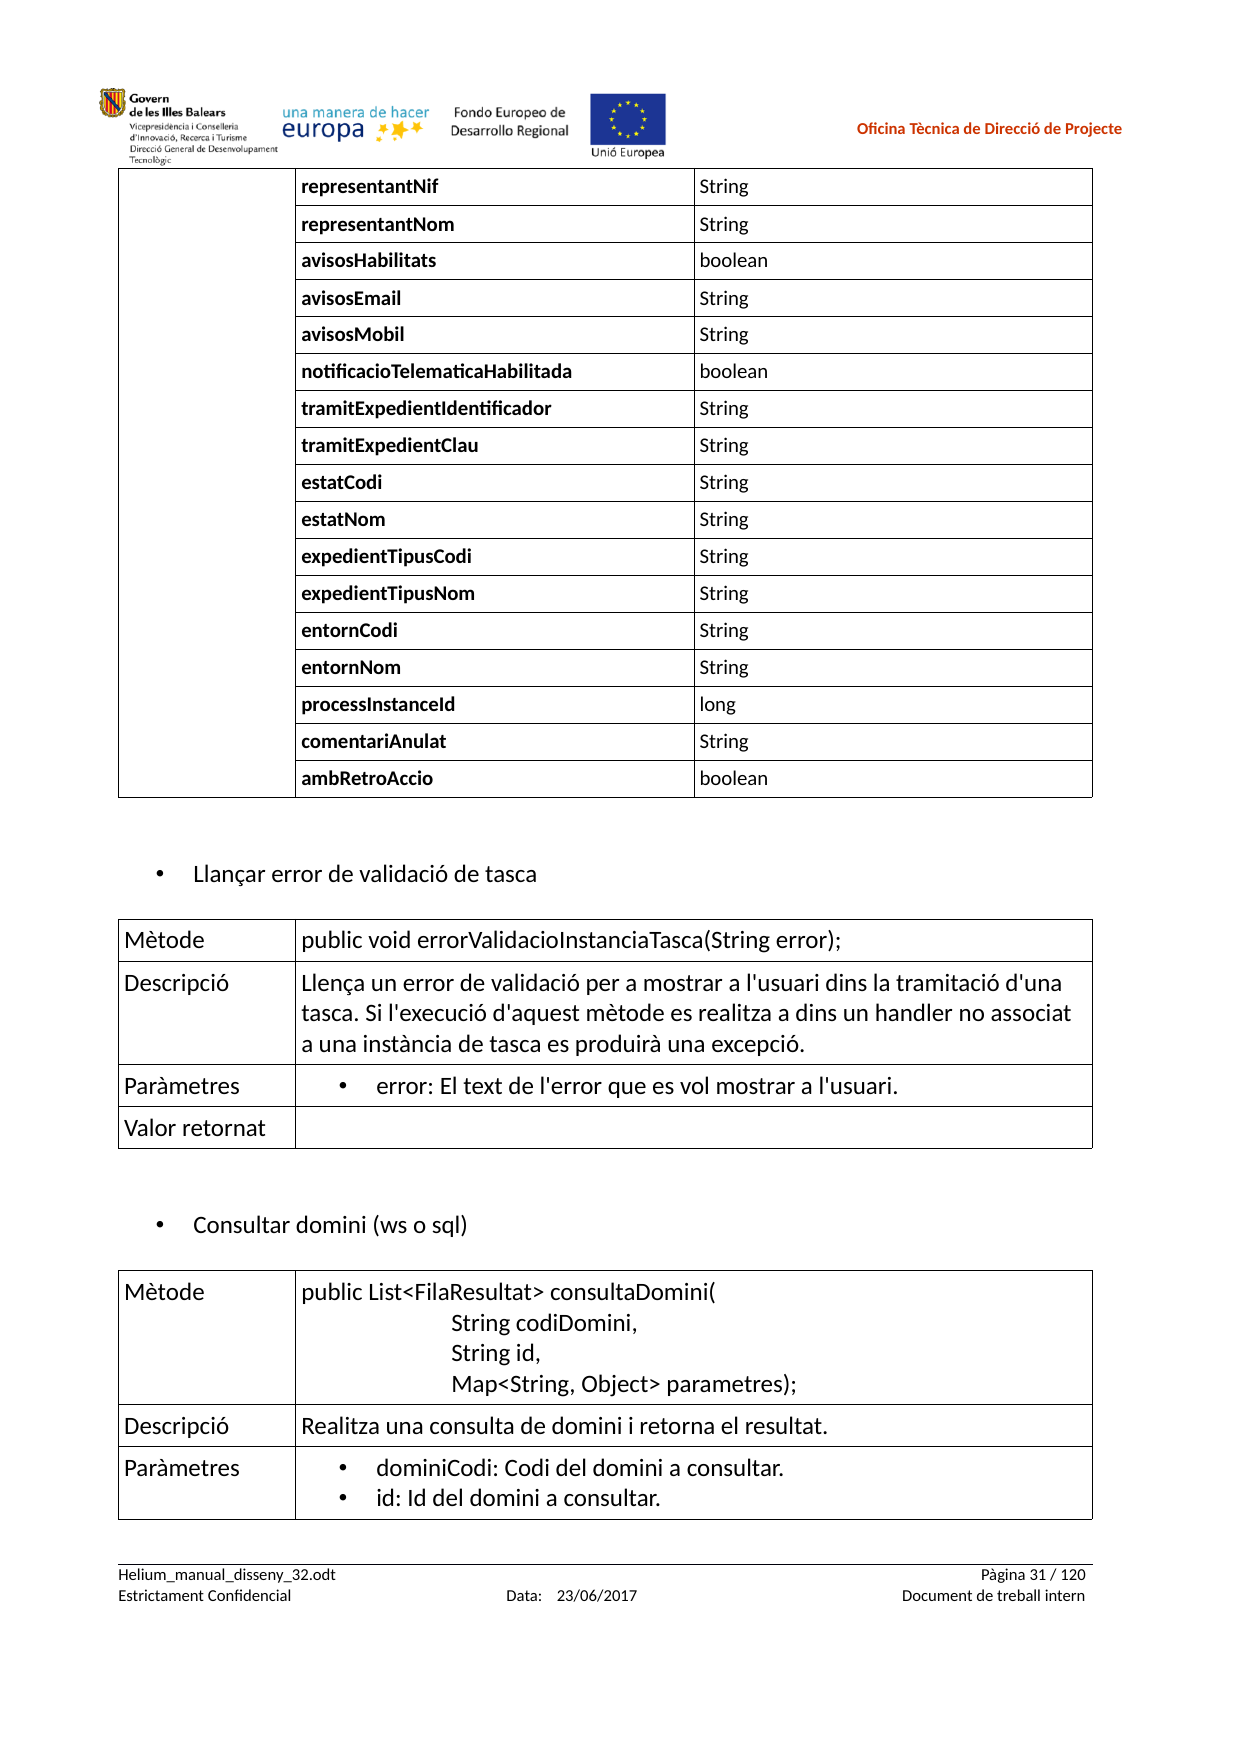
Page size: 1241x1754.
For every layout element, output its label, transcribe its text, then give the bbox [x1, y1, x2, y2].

table_cell tramitExpedientIdentificador [296, 391, 694, 427]
table_cell String [695, 391, 1092, 427]
table_cell long [695, 687, 1092, 723]
table_header public List<FilaResultat> consultaDomini( String codiDomini, String id, Map<String, Object> parametres); [296, 1271, 1092, 1404]
table_cell expedientTipusCodi [296, 539, 694, 575]
table_cell String [695, 576, 1092, 612]
table_cell Paràmetres [119, 1447, 295, 1519]
table_cell expedientTipusNom [296, 576, 694, 612]
table_cell ambRetroAccio [296, 761, 694, 797]
table_cell String [695, 317, 1092, 353]
table_cell entornNom [296, 650, 694, 686]
table_cell Descripció [119, 962, 295, 1064]
table_cell dominiCodi: Codi del domini a consultar. id: Id del domini a consultar. parametres: Paràmetres per a la consulta de domini. String: codi del paràmetre Object: valor del paràmetre [296, 1447, 1092, 1519]
table_header Mètode [119, 920, 295, 961]
table_cell estatNom [296, 502, 694, 538]
table_header public void errorValidacioInstanciaTasca(String error); [296, 920, 1092, 961]
table_cell representantNif [296, 169, 694, 205]
table_cell notificacioTelematicaHabilitada [296, 354, 694, 390]
table_cell String [695, 280, 1092, 316]
table_cell [119, 169, 295, 797]
table_cell processInstanceId [296, 687, 694, 723]
table_cell String [695, 206, 1092, 242]
table_cell entornCodi [296, 613, 694, 649]
table_cell Realitza una consulta de domini i retorna el resultat. [296, 1405, 1092, 1446]
table_cell avisosMobil [296, 317, 694, 353]
table_cell boolean [695, 243, 1092, 279]
table_cell avisosEmail [296, 280, 694, 316]
table_cell Descripció [119, 1405, 295, 1446]
table_cell avisosHabilitats [296, 243, 694, 279]
table_cell String [695, 539, 1092, 575]
table_cell boolean [695, 354, 1092, 390]
table_cell String [695, 428, 1092, 464]
table_cell String [695, 169, 1092, 205]
table_cell String [695, 465, 1092, 501]
table_cell Llença un error de validació per a mostrar a l'usuari dins la tramitació d'una tasca. Si l'execució d'aquest mètode es realitza a dins un handler no associat a una instància de tasca es produirà una excepció. [296, 962, 1092, 1064]
table_cell Valor retornat [119, 1107, 295, 1148]
table_header Mètode [119, 1271, 295, 1404]
table_cell estatCodi [296, 465, 694, 501]
table_cell String [695, 502, 1092, 538]
table_cell String [695, 650, 1092, 686]
table_cell error: El text de l'error que es vol mostrar a l'usuari. [296, 1065, 1092, 1106]
table_cell String [695, 613, 1092, 649]
picture [99, 87, 668, 166]
table_cell Paràmetres [119, 1065, 295, 1106]
table_cell boolean [695, 761, 1092, 797]
table_cell representantNom [296, 206, 694, 242]
list Consultar domini (ws o sql) [156, 1209, 1122, 1240]
table_cell [296, 1107, 1092, 1148]
table_cell String [695, 724, 1092, 759]
table_cell tramitExpedientClau [296, 428, 694, 464]
table_cell comentariAnulat [296, 724, 694, 759]
list Llançar error de validació de tasca [156, 858, 1122, 888]
